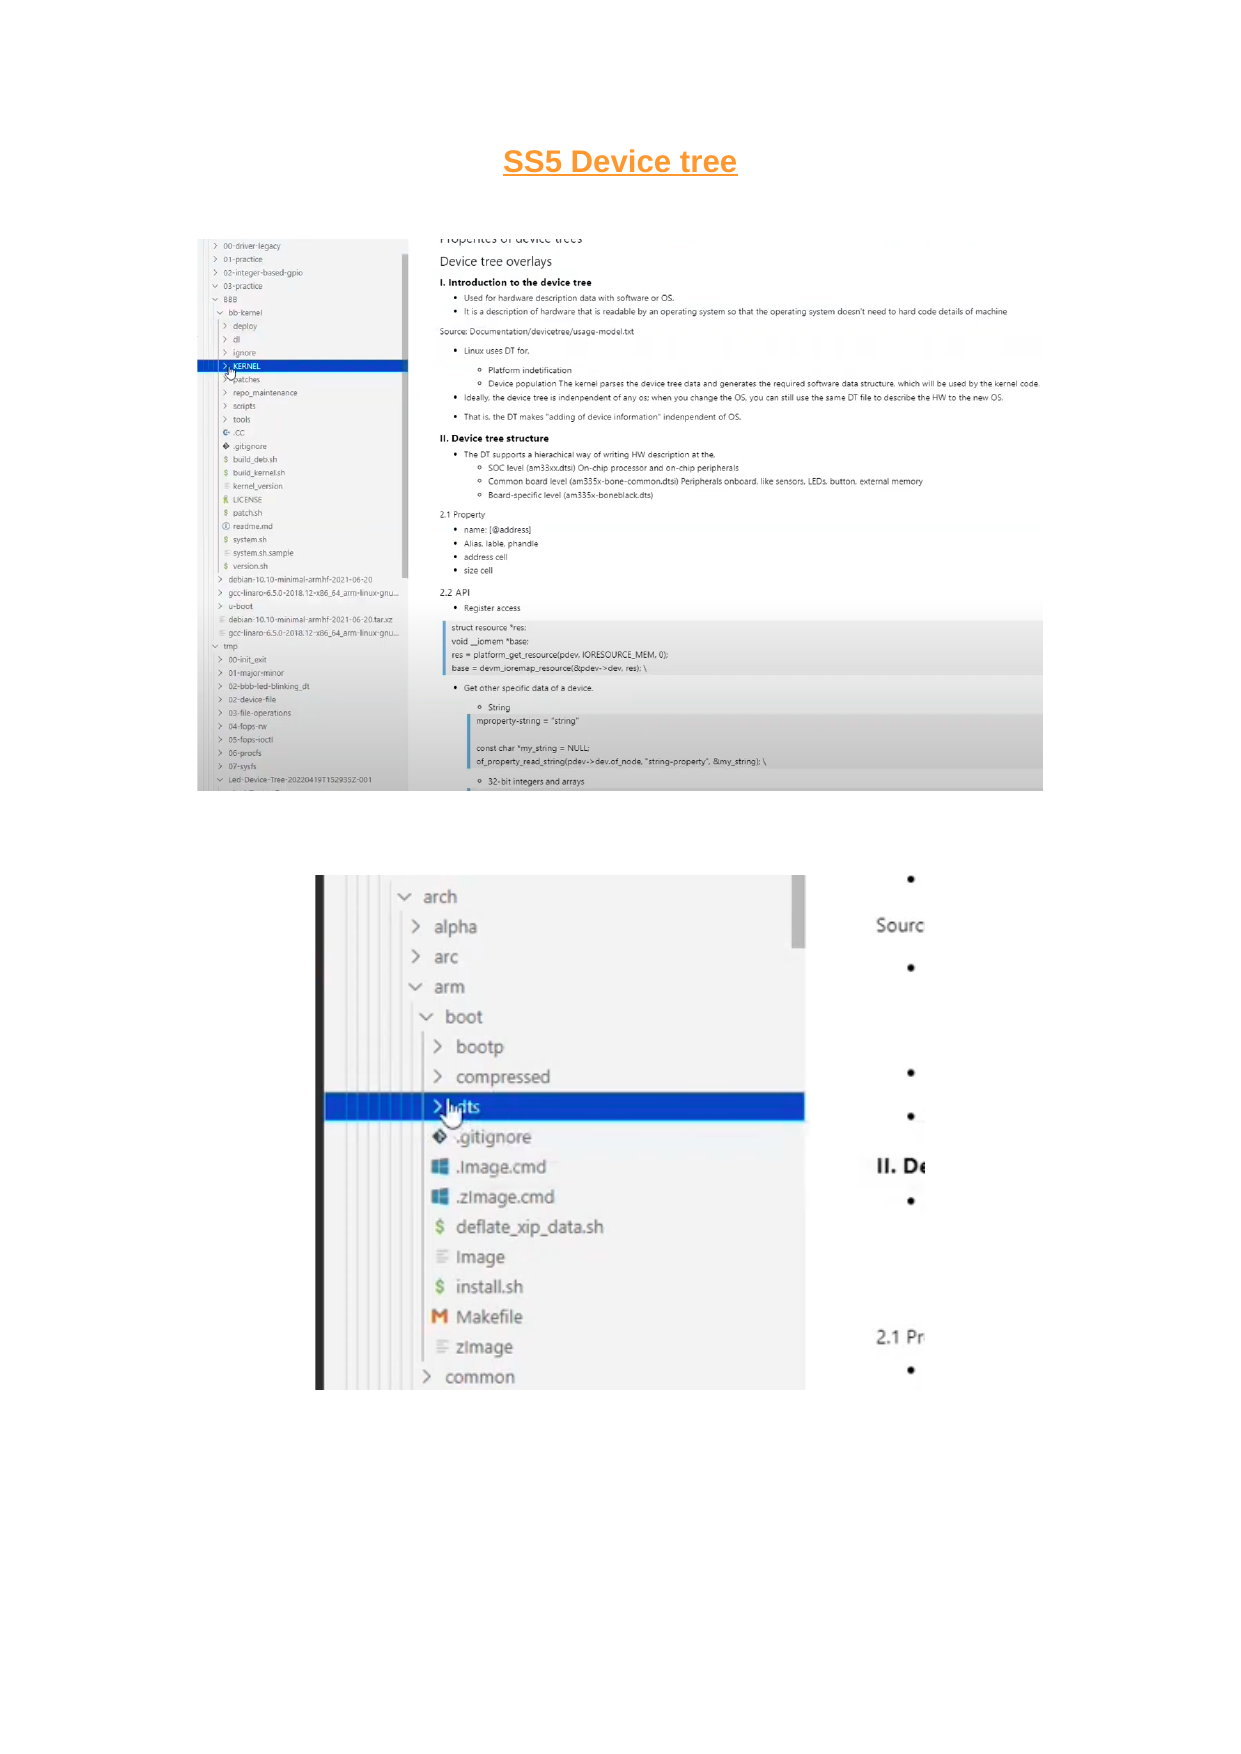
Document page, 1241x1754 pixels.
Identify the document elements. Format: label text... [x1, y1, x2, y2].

picture [315, 875, 925, 1390]
subtitle SS5 Device tree [118, 143, 1122, 179]
picture [197, 239, 1043, 791]
